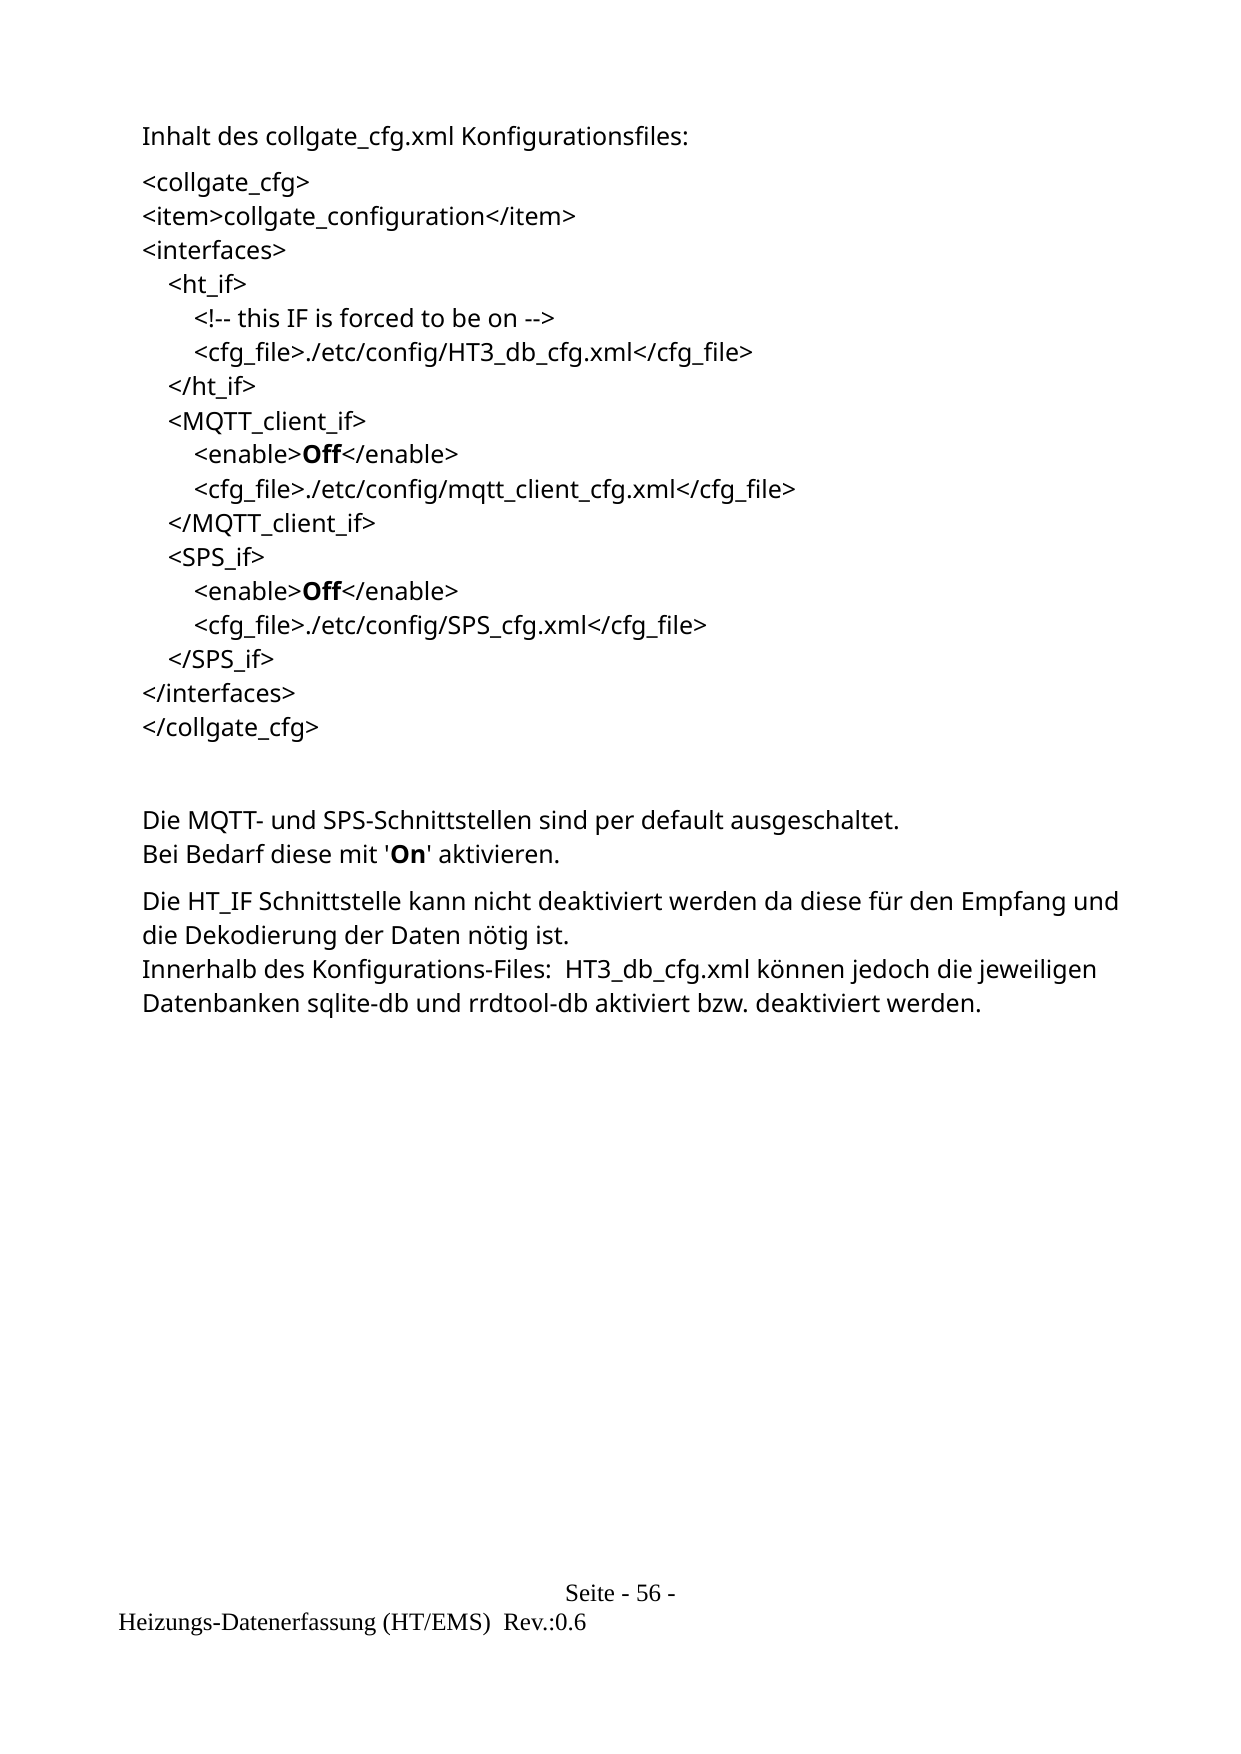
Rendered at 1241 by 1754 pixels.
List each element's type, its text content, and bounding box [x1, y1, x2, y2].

text Inhalt des collgate_cfg.xml Konfigurationsfiles: [142, 118, 1122, 152]
text Die MQTT- und SPS-Schnittstellen sind per default ausgeschaltet. Bei Bedarf diese mit 'On' aktivieren. [142, 803, 1122, 871]
text Die HT_IF Schnittstelle kann nicht deaktiviert werden da diese für den Empfang und die Dekodierung der Daten nötig ist. Innerhalb des Konfigurations-Files: HT3_db_cfg.xml können jedoch die jeweiligen Datenbanken sqlite-db und rrdtool-db aktiviert bzw. deaktiviert werden. [142, 883, 1122, 1020]
text <collgate_cfg> <item>collgate_configuration</item> <interfaces> <ht_if> <!-- this IF is forced to be on --> <cfg_file>./etc/config/HT3_db_cfg.xml</cfg_file> </ht_if> <MQTT_client_if> <enable>Off</enable> <cfg_file>./etc/config/mqtt_client_cfg.xml</cfg_file> </MQTT_client_if> <SPS_if> <enable>Off</enable> <cfg_file>./etc/config/SPS_cfg.xml</cfg_file> </SPS_if> </interfaces> </collgate_cfg> [142, 165, 1122, 744]
